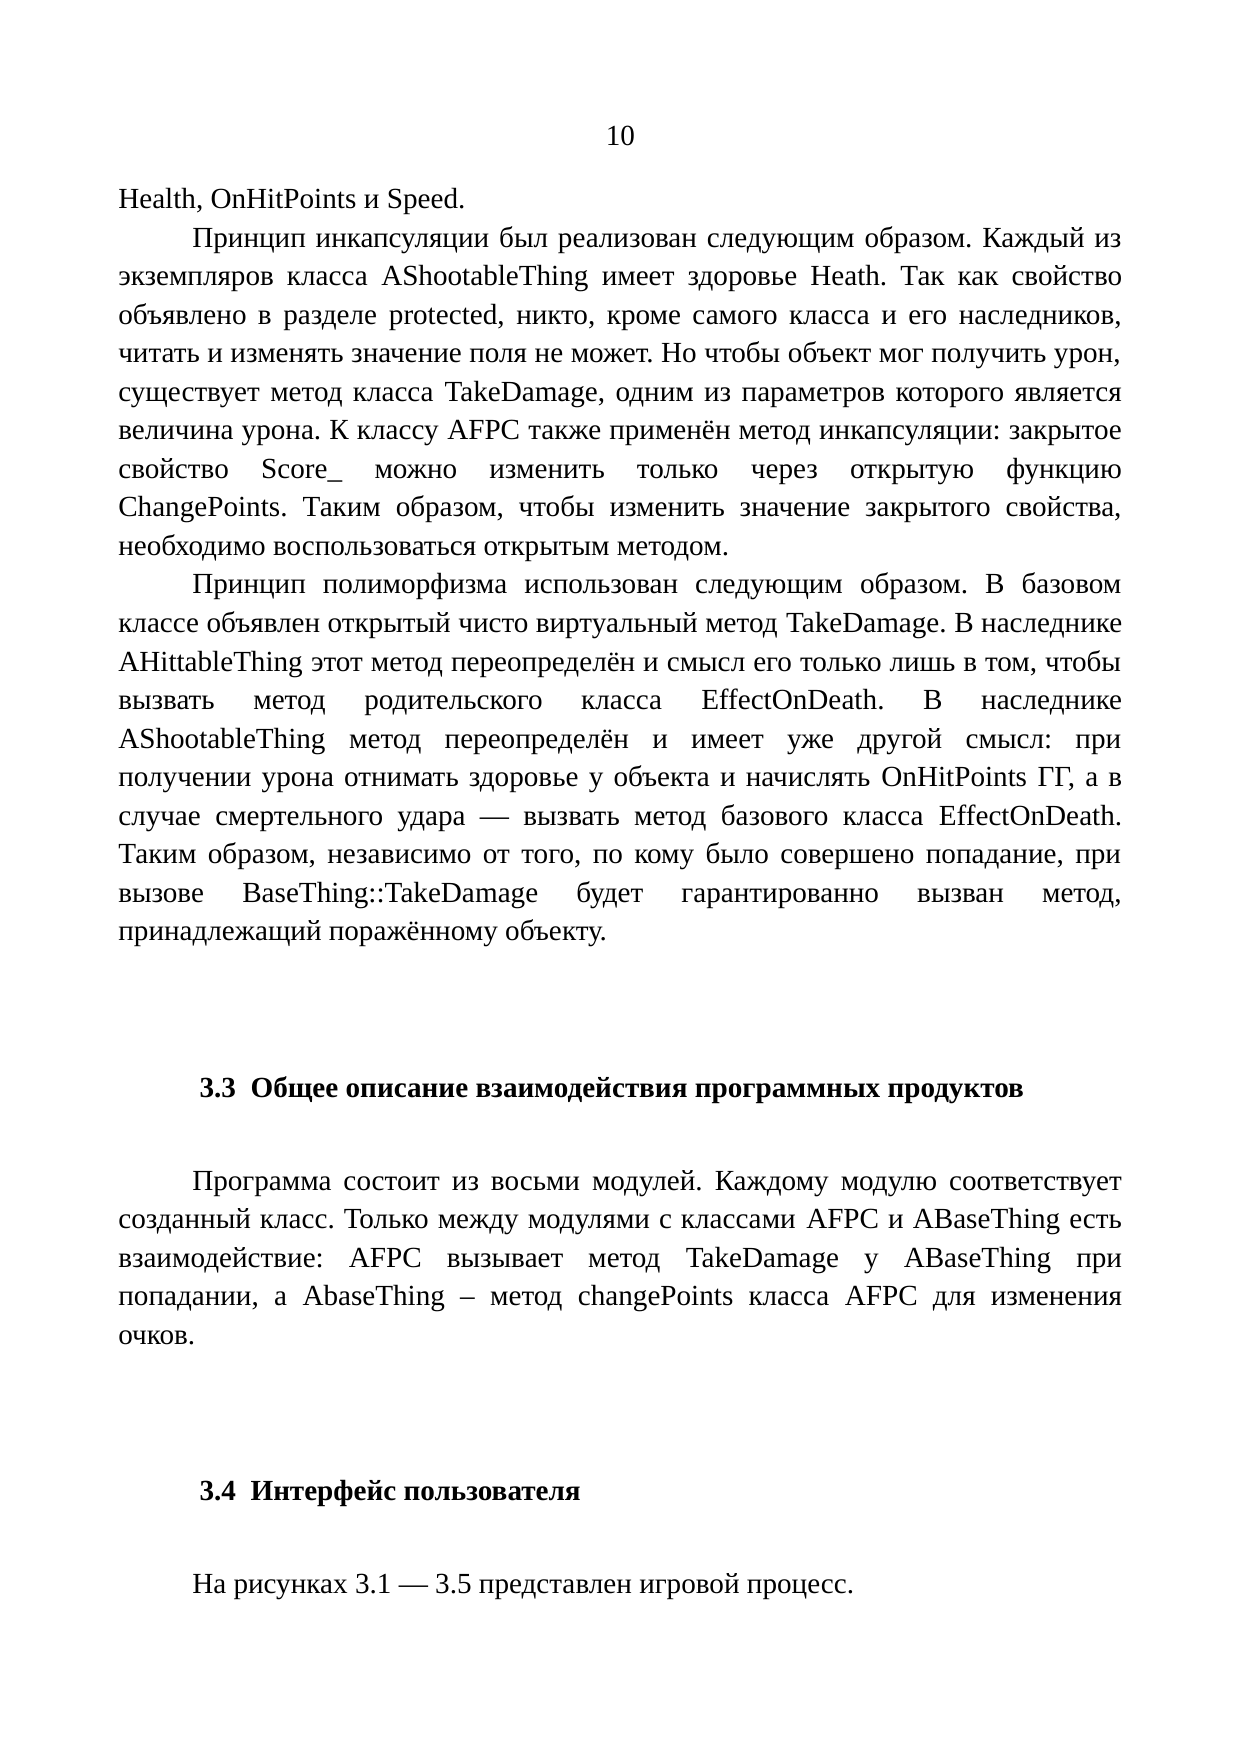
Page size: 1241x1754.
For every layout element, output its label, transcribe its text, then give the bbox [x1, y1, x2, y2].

subtitle Общее описание взаимодействия программных продуктов [118, 1070, 1122, 1104]
text Программа состоит из восьми модулей. Каждому модулю соответствует созданный класс. Только между модулями с классами AFPC и ABaseThing есть взаимодействие: AFPC вызывает метод TakeDamage у ABaseThing при попадании, а AbaseThing – метод changePoints класса AFPC для изменения очков. [118, 1163, 1122, 1350]
text Принцип полиморфизма использован следующим образом. В базовом классе объявлен открытый чисто виртуальный метод TakeDamage. В наследнике AHittableThing этот метод переопределён и смысл его только лишь в том, чтобы вызвать метод родительского класса EffectOnDeath. В наследнике AShootableThing метод переопределён и имеет уже другой смысл: при получении урона отнимать здоровье у объекта и начислять OnHitPoints ГГ, а в случае смертельного удара — вызвать метод базового класса EffectOnDeath. Таким образом, независимо от того, по кому было совершено попадание, при вызове BaseThing::TakeDamage будет гарантированно вызван метод, принадлежащий поражённому объекту. [118, 567, 1122, 947]
text Принцип инкапсуляции был реализован следующим образом. Каждый из экземпляров класса AShootableThing имеет здоровье Heath. Так как свойство объявлено в разделе protected, никто, кроме самого класса и его наследников, читать и изменять значение поля не может. Но чтобы объект мог получить урон, существует метод класса TakeDamage, одним из параметров которого является величина урона. К классу AFPC также применён метод инкапсуляции: закрытое свойство Score_ можно изменить только через открытую функцию ChangePoints. Таким образом, чтобы изменить значение закрытого свойства, необходимо воспользоваться открытым методом. [118, 220, 1122, 562]
text На рисунках 3.1 — 3.5 представлен игровой процесс. [118, 1566, 1122, 1600]
text Health, OnHitPoints и Speed. [118, 181, 1122, 215]
subtitle Интерфейс пользователя [118, 1473, 1122, 1507]
